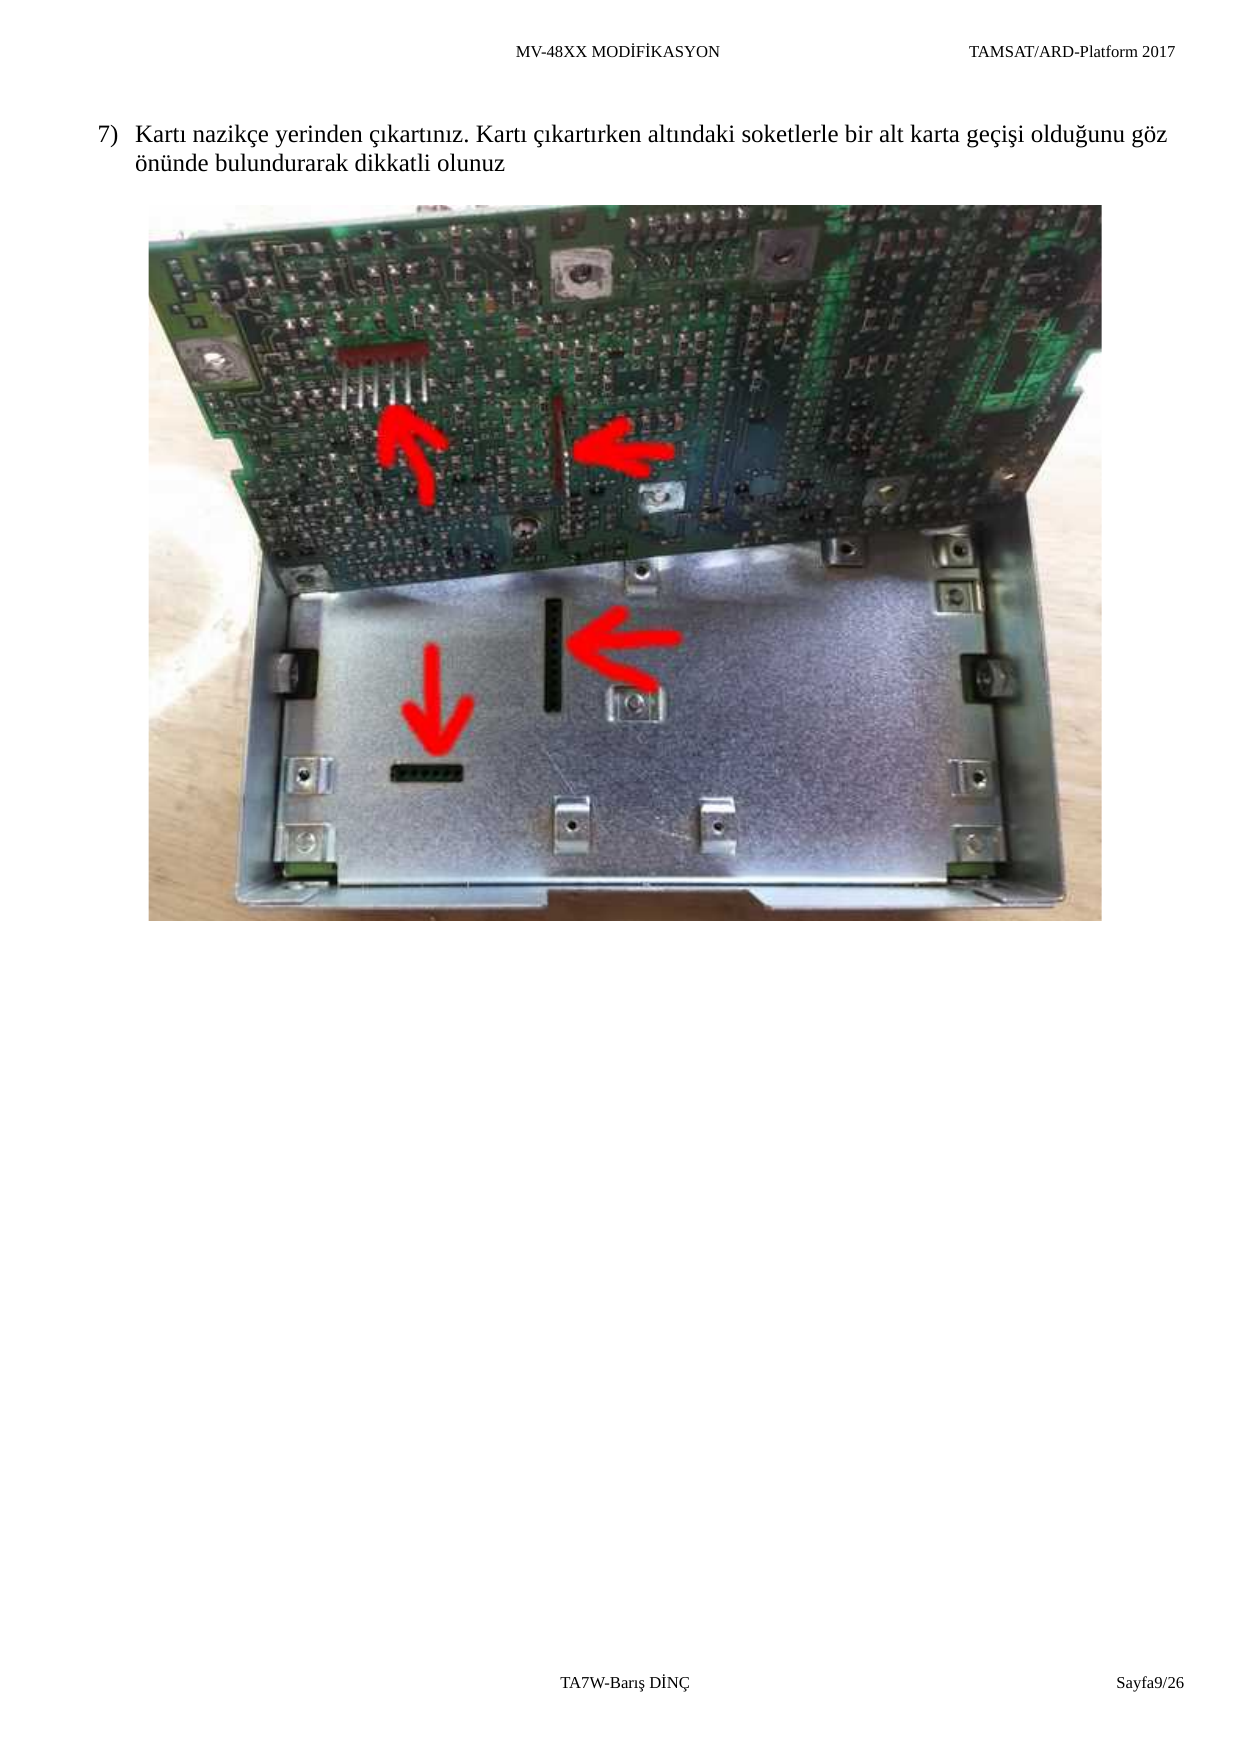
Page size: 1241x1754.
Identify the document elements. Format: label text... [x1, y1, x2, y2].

picture [148, 205, 1102, 921]
list Kartı nazikçe yerinden çıkartınız. Kartı çıkartırken altındaki soketlerle bir alt karta geçişi olduğunu göz önünde bulundurarak dikkatli olunuz [97, 119, 1190, 177]
